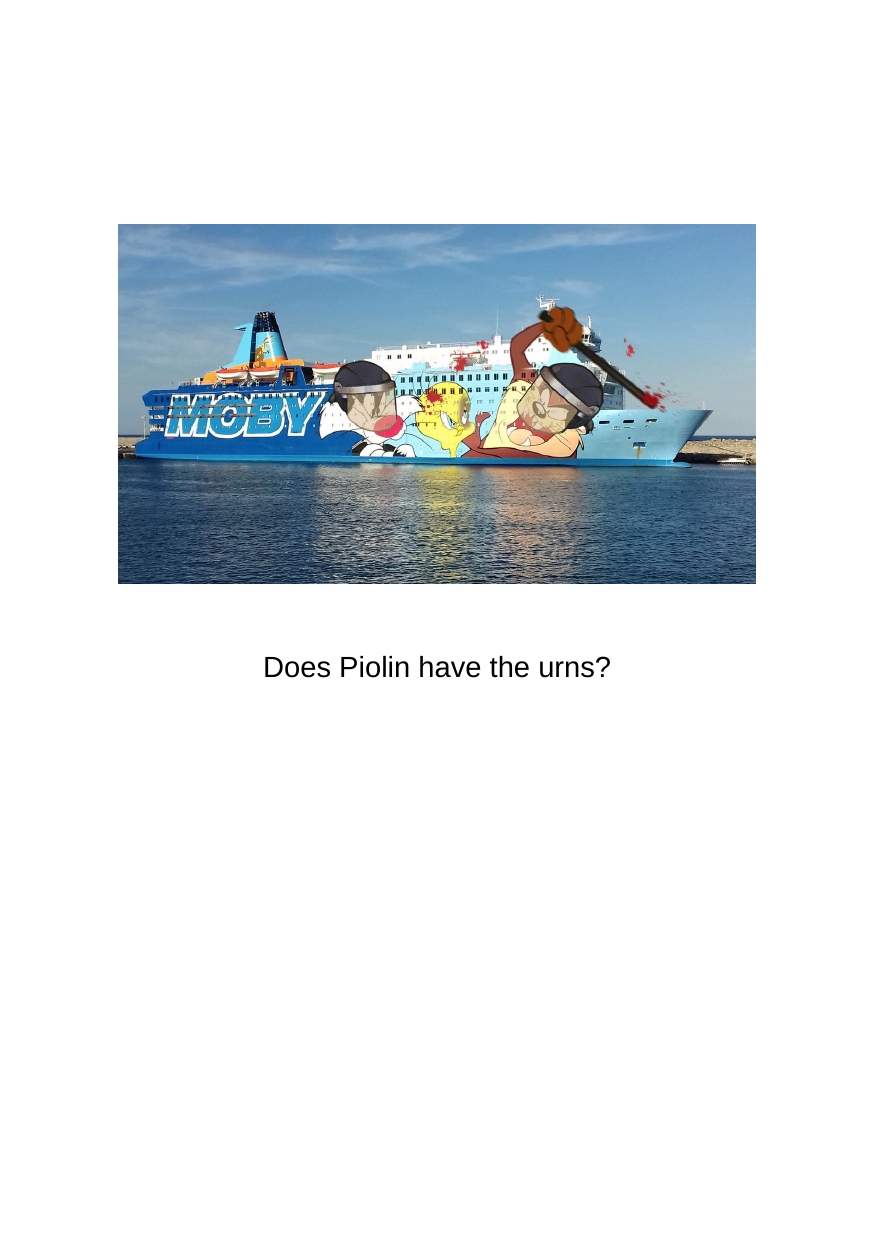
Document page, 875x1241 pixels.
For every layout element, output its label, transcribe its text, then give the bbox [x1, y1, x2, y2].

text Does Piolin have the urns? [118, 650, 756, 684]
picture [118, 224, 756, 584]
